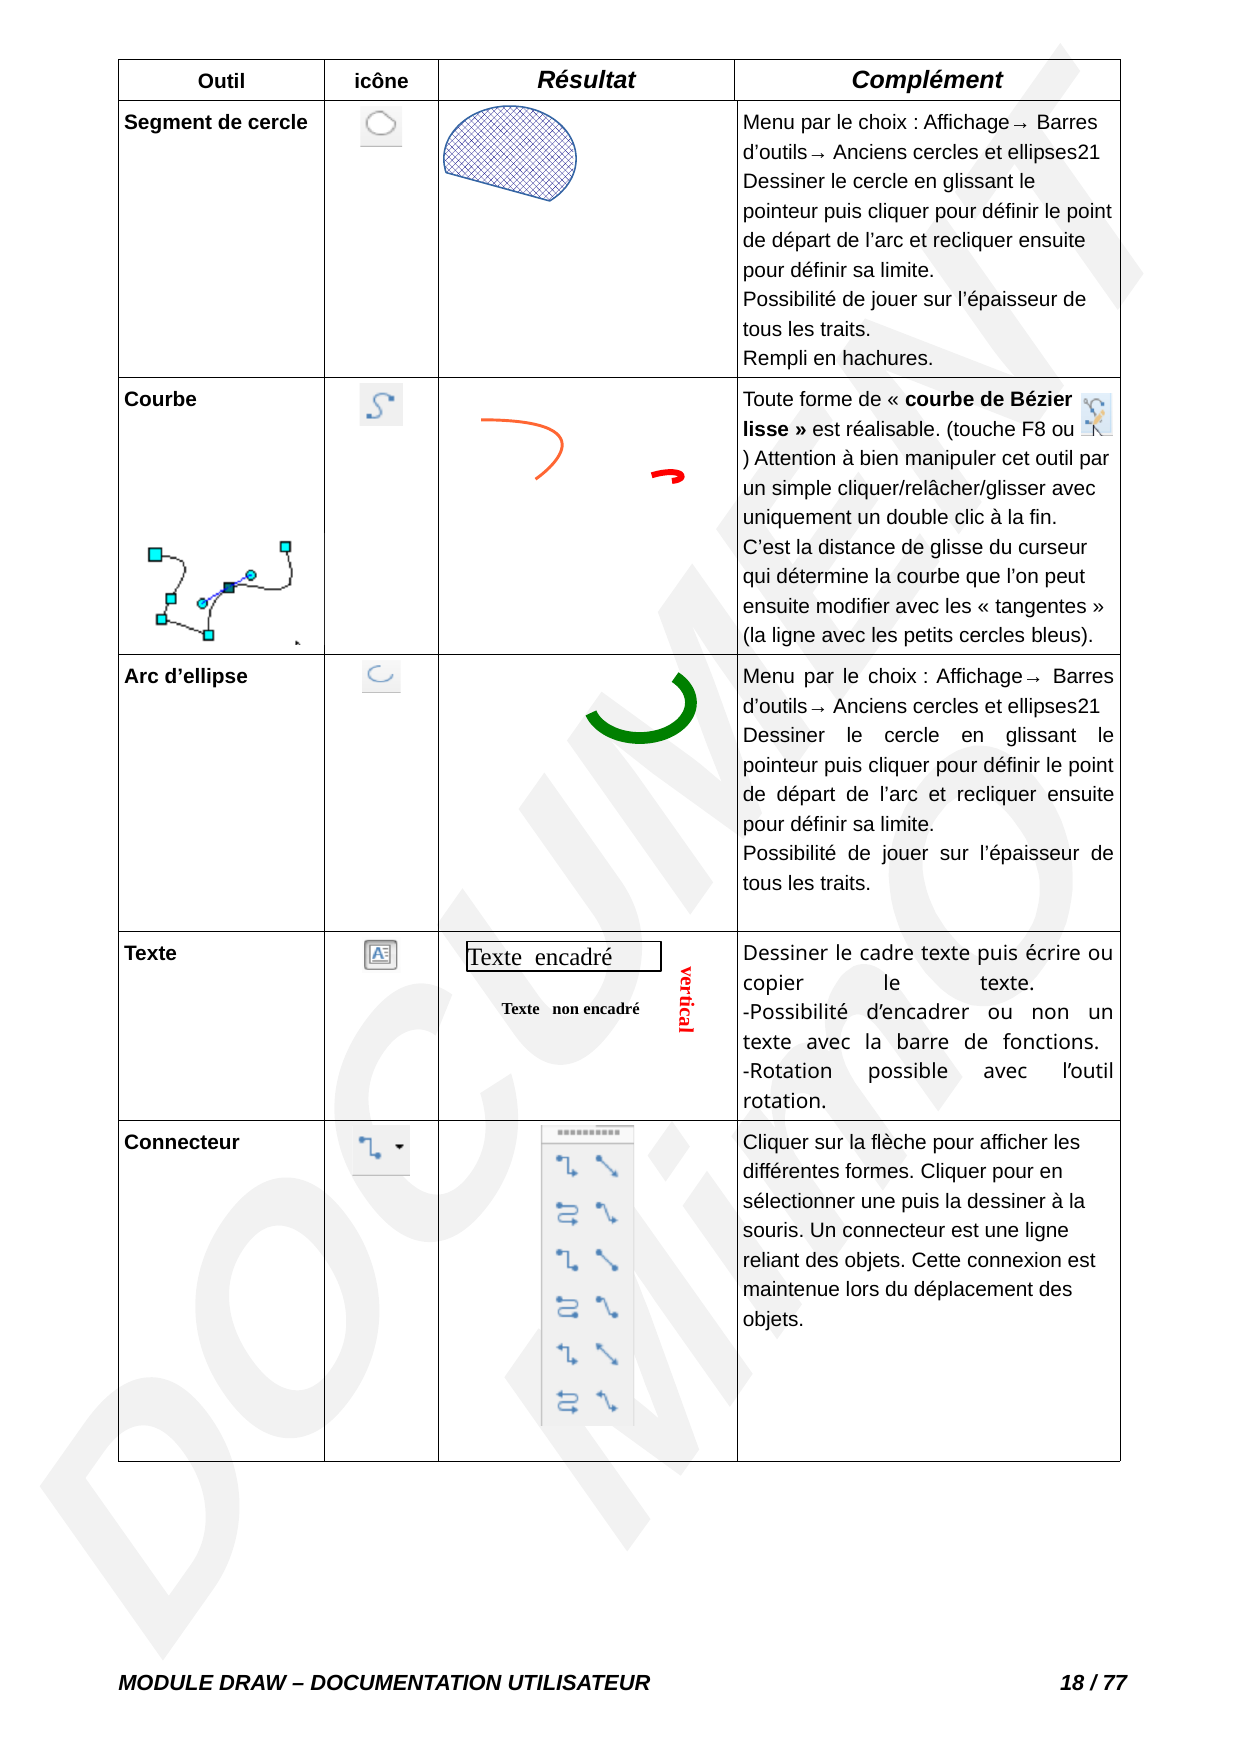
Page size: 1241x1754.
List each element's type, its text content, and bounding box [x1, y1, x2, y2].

picture [360, 106, 403, 147]
picture [359, 383, 403, 426]
table_cell Menu par le choix : Affichage→ Barres d’outils→ Anciens cercles et ellipses21 Dessiner le cercle en glissant le pointeur puis cliquer pour définir le point de départ de l’arc et recliquer ensuite pour définir sa limite. Possibilité de jouer sur l’épaisseur de tous les traits. Rempli en hachures. [738, 101, 1120, 377]
table_cell Segment de cercle [119, 101, 324, 377]
picture [540, 1125, 635, 1426]
table_cell [439, 1121, 737, 1461]
picture [352, 1125, 410, 1176]
table_cell Menu par le choix : Affichage→ Barres d’outils→ Anciens cercles et ellipses21 Dessiner le cercle en glissant le pointeur puis cliquer pour définir le point de départ de l’arc et recliquer ensuite pour définir sa limite. Possibilité de jouer sur l’épaisseur de tous les traits. [738, 655, 1120, 931]
table_cell Cliquer sur la flèche pour afficher les différentes formes. Cliquer pour en sélectionner une puis la dessiner à la souris. Un connecteur est une ligne reliant des objets. Cette connexion est maintenue lors du déplacement des objets. [738, 1121, 1120, 1461]
table_cell Connecteur [119, 1121, 324, 1461]
table_header Outil [119, 60, 324, 100]
picture [1081, 393, 1113, 436]
table_cell [439, 378, 737, 654]
table_cell Courbe [119, 378, 324, 654]
table_cell [439, 655, 737, 931]
table_cell [325, 655, 438, 931]
table_header icône [325, 60, 438, 100]
table_cell [325, 101, 438, 377]
table_cell Arc d’ellipse [119, 655, 324, 931]
table_cell Texte [119, 932, 324, 1120]
table_cell [325, 378, 438, 654]
table_cell Dessiner le cadre texte puis écrire ou copier le texte. -Possibilité d’encadrer ou non un texte avec la barre de fonctions. -Rotation possible avec l’outil rotation. [738, 932, 1120, 1120]
table_cell [439, 101, 737, 377]
table_cell [439, 932, 737, 1120]
picture [362, 660, 401, 693]
picture [362, 937, 401, 973]
table_cell Toute forme de « courbe de Bézier lisse » est réalisable. (touche F8 ou ) Attention à bien manipuler cet outil par un simple cliquer/relâcher/glisser avec uniquement un double clic à la fin. C’est la distance de glisse du curseur qui détermine la courbe que l’on peut ensuite modifier avec les « tangentes » (la ligne avec les petits cercles bleus). [738, 378, 1120, 654]
table_header Complément [735, 60, 1120, 100]
picture [140, 533, 325, 645]
table_header Résultat [439, 60, 734, 100]
table_cell [325, 1121, 438, 1461]
table_cell [325, 932, 438, 1120]
